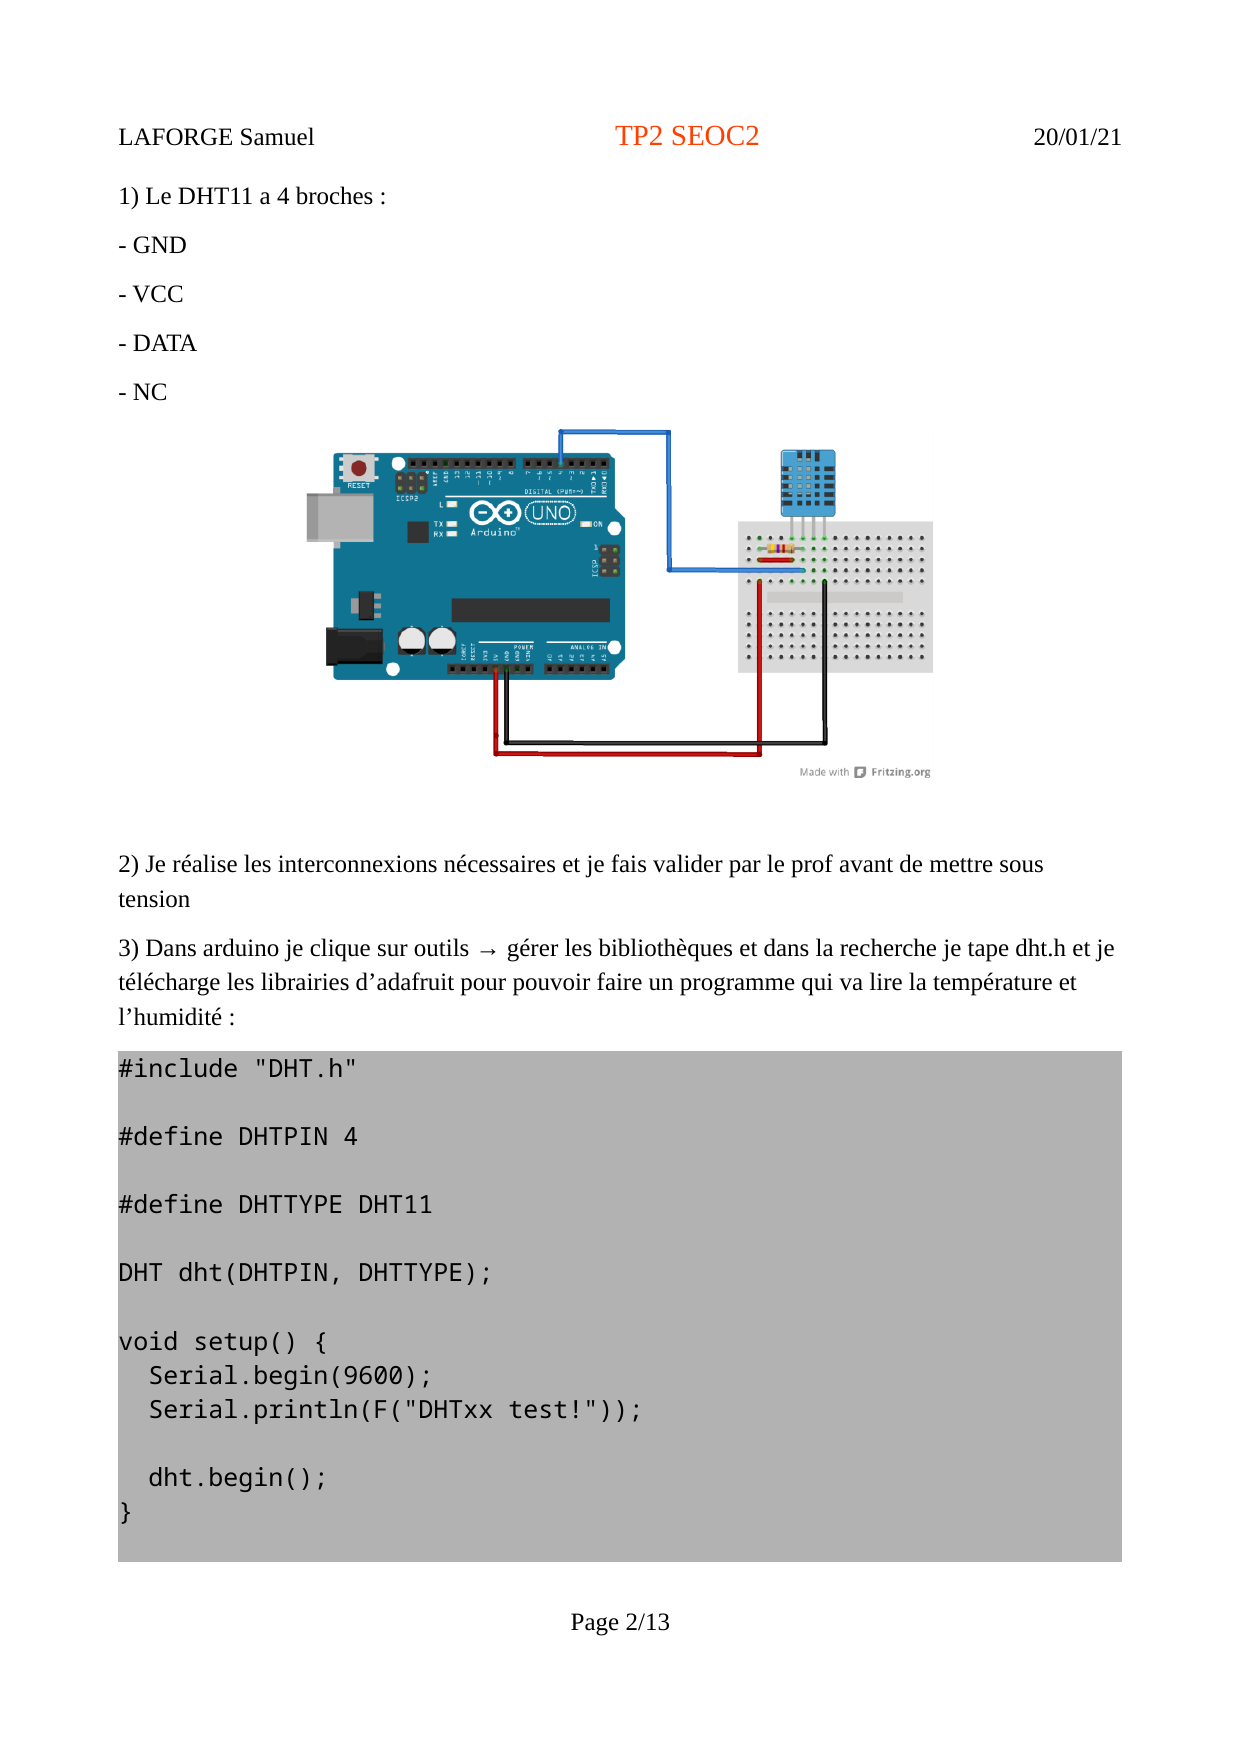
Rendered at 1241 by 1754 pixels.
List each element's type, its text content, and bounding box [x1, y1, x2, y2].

picture [306, 426, 934, 778]
text #define DHTTYPE DHT11 [118, 1187, 1122, 1221]
text - DATA [118, 328, 1122, 357]
text - VCC [118, 279, 1122, 308]
text - NC [118, 377, 1122, 406]
text Serial.println(F("DHTxx test!")); [118, 1391, 1122, 1425]
text Serial.begin(9600); [118, 1357, 1122, 1391]
text dht.begin(); [118, 1459, 1122, 1493]
text 3) Dans arduino je clique sur outils → gérer les bibliothèques et dans la recherche je tape dht.h et je télécharge les librairies d’adafruit pour pouvoir faire un programme qui va lire la température et l’humidité : [118, 933, 1122, 1030]
text 2) Je réalise les interconnexions nécessaires et je fais valider par le prof avant de mettre sous tension [118, 849, 1122, 912]
text void setup() { [118, 1323, 1122, 1357]
text } [118, 1493, 1122, 1528]
text DHT dht(DHTPIN, DHTTYPE); [118, 1255, 1122, 1289]
text #define DHTPIN 4 [118, 1119, 1122, 1153]
text 1) Le DHT11 a 4 broches : [118, 181, 1122, 210]
text - GND [118, 230, 1122, 259]
text #include "DHT.h" [118, 1051, 1122, 1085]
